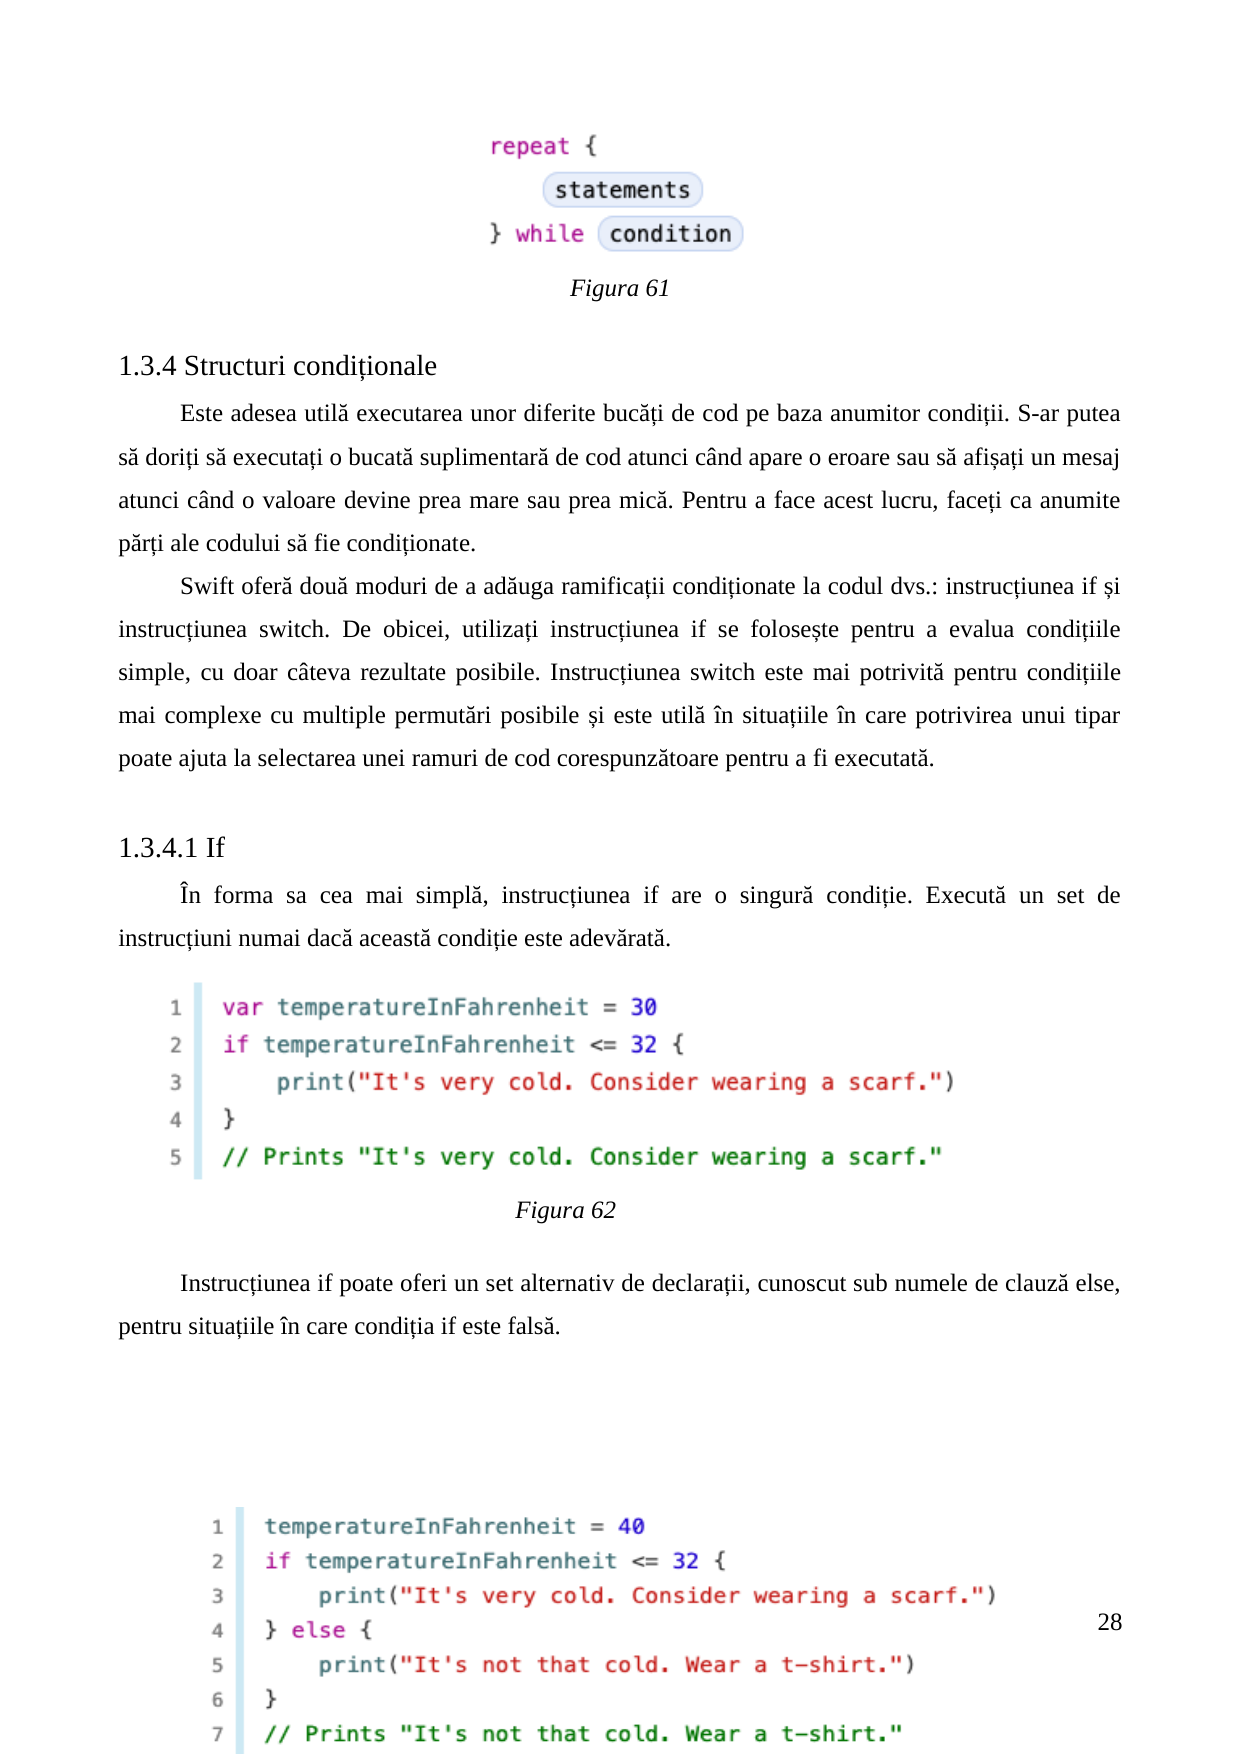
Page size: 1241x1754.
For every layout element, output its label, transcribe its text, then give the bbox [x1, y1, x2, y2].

subtitle 1.3.4 Structuri condiționale [118, 348, 1122, 382]
text Figura 62 [162, 1191, 969, 1224]
text Swift oferă două moduri de a adăuga ramificații condiționate la codul dvs.: instrucțiunea if și instrucțiunea switch. De obicei, utilizați instrucțiunea if se folosește pentru a evalua condițiile simple, cu doar câteva rezultate posibile. Instrucțiunea switch este mai potrivită pentru condițiile mai complexe cu multiple permutări posibile și este utilă în situațiile în care potrivirea unui tipar poate ajuta la selectarea unei ramuri de cod corespunzătoare pentru a fi executată. [118, 571, 1122, 772]
text Este adesea utilă executarea unor diferite bucăți de cod pe baza anumitor condiții. S-ar putea să doriți să executați o bucată suplimentară de cod atunci când apare o eroare sau să afișați un mesaj atunci când o valoare devine prea mare sau prea mică. Pentru a face acest lucru, faceți ca anumite părți ale codului să fie condiționate. [118, 398, 1122, 557]
picture [480, 130, 760, 268]
picture [199, 1507, 1006, 1754]
picture [162, 978, 969, 1191]
subtitle 1.3.4.1 If [118, 830, 1122, 863]
text Instrucțiunea if poate oferi un set alternativ de declarații, cunoscut sub numele de clauză else, pentru situațiile în care condiția if este falsă. [118, 1268, 1122, 1340]
text Figura 61 [481, 268, 760, 302]
text În forma sa cea mai simplă, instrucțiunea if are o singură condiție. Execută un set de instrucțiuni numai dacă această condiție este adevărată. [118, 880, 1122, 952]
